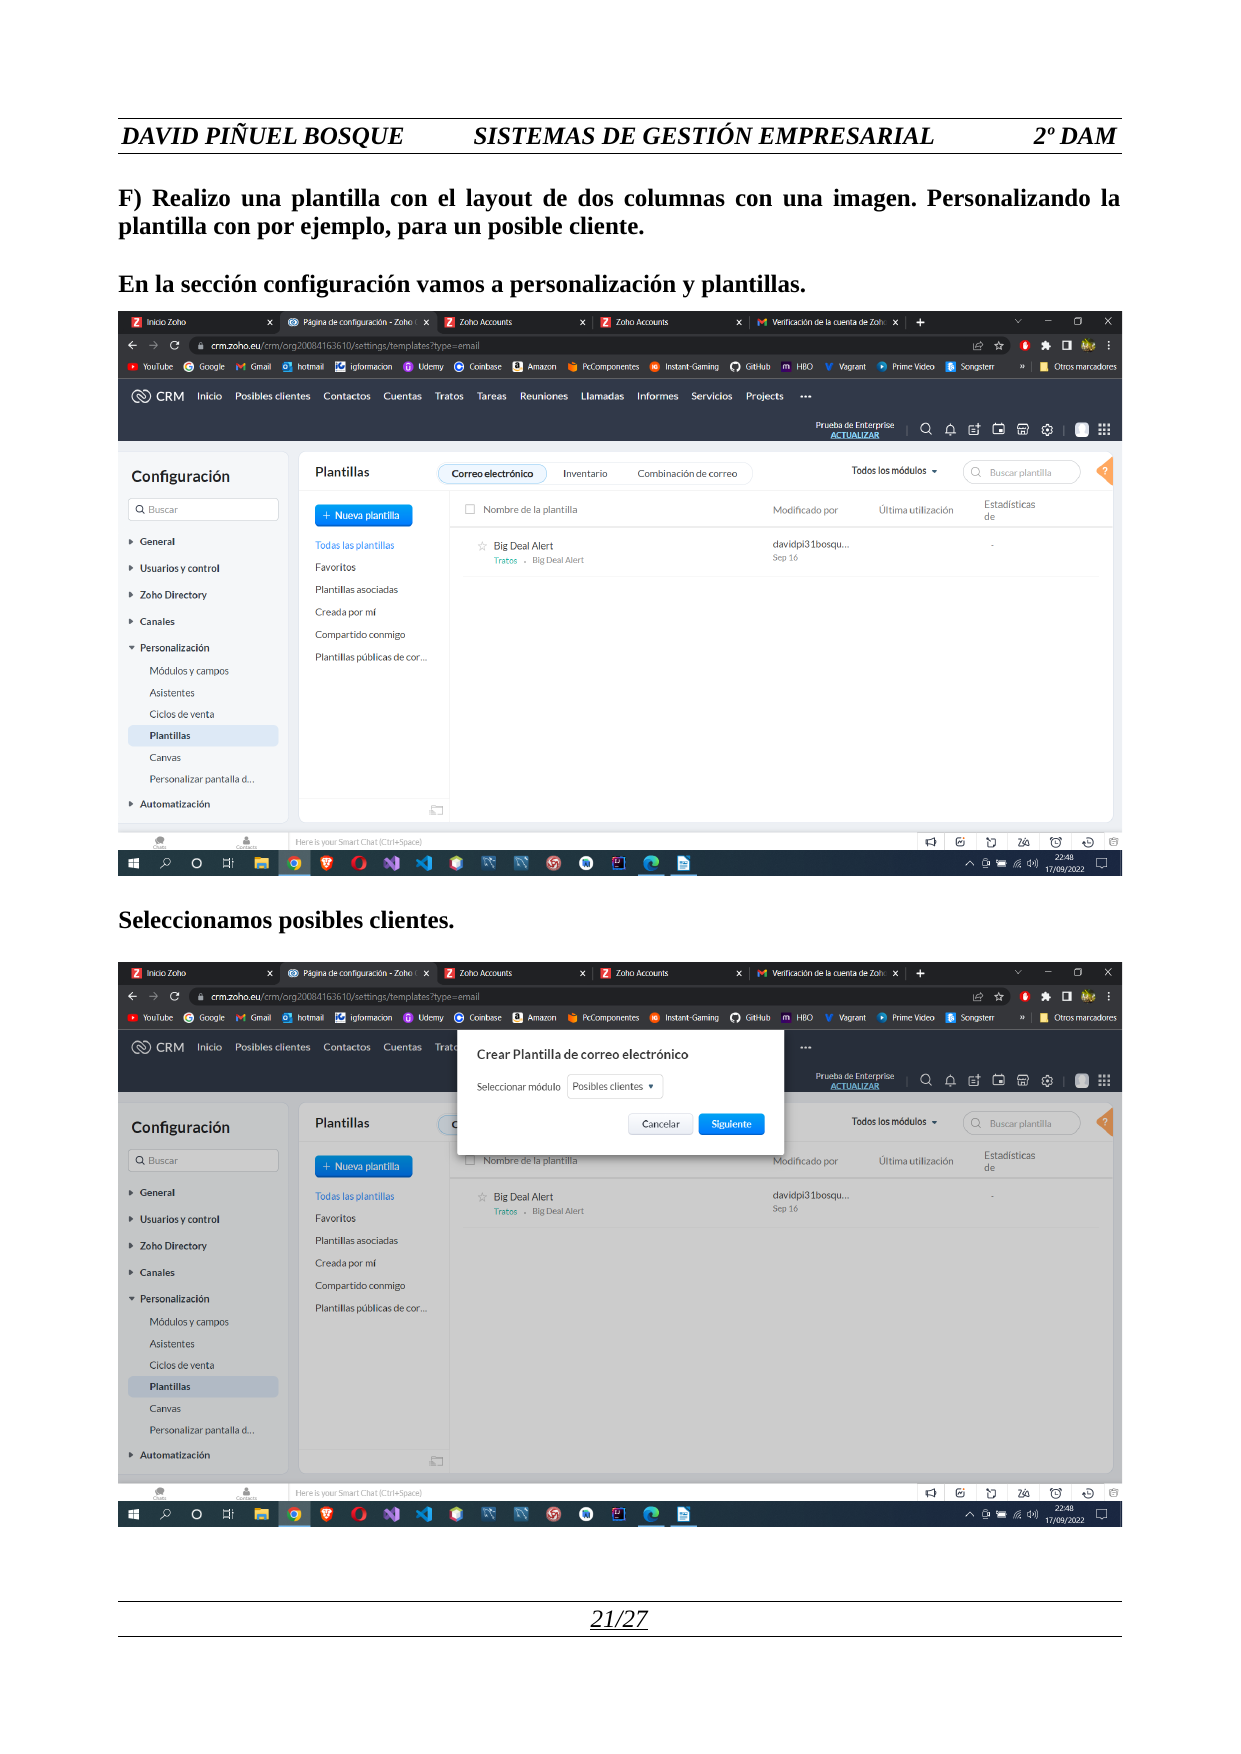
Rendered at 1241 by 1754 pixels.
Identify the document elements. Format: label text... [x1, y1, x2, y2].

text F) Realizo una plantilla con el layout de dos columnas con una imagen. Personalizando la plantilla con por ejemplo, para un posible cliente. [118, 183, 1122, 240]
text En la sección configuración vamos a personalización y plantillas. [118, 269, 1122, 298]
text Seleccionamos posibles clientes. [118, 905, 1122, 933]
picture [118, 962, 1123, 1527]
picture [118, 311, 1123, 876]
